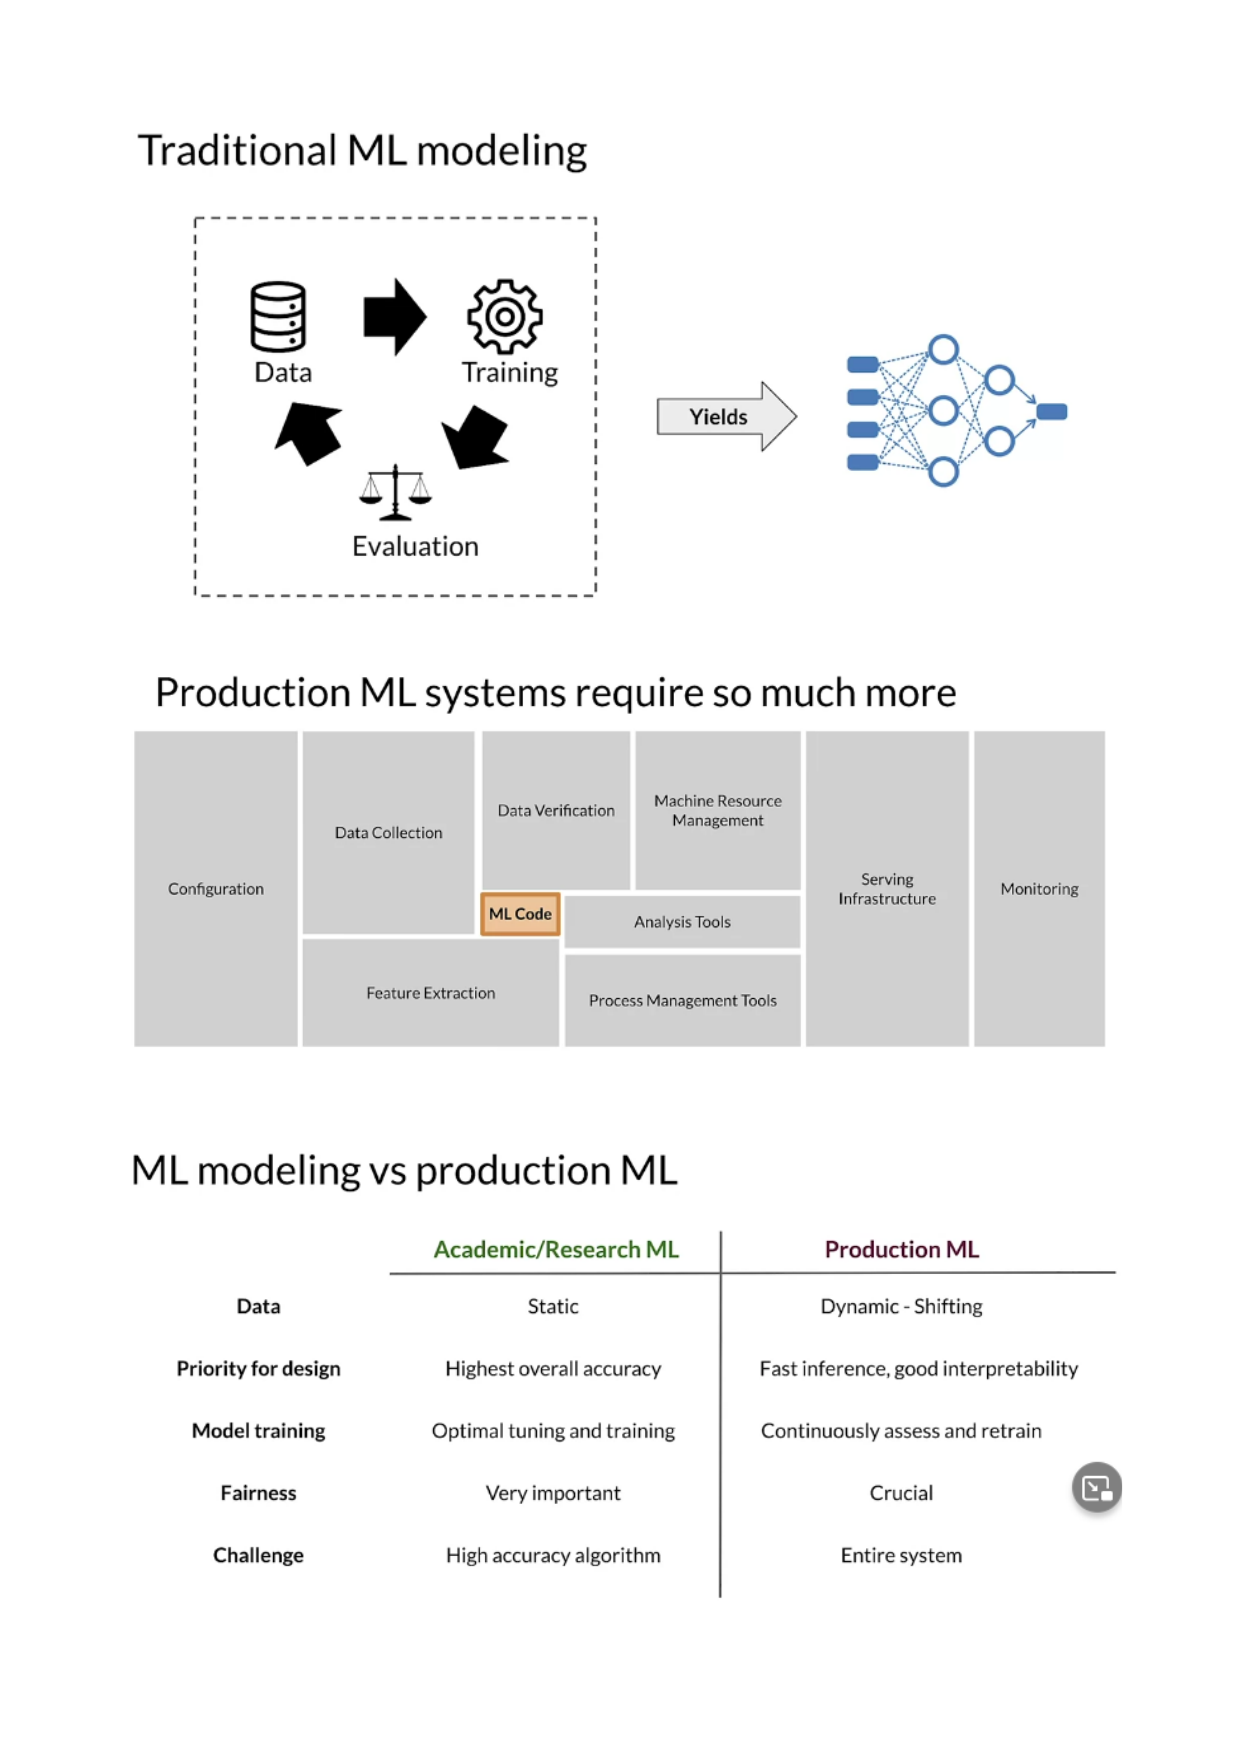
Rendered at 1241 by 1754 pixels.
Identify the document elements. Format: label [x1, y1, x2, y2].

picture [118, 118, 1123, 609]
picture [118, 1133, 1123, 1603]
picture [118, 666, 1123, 1076]
